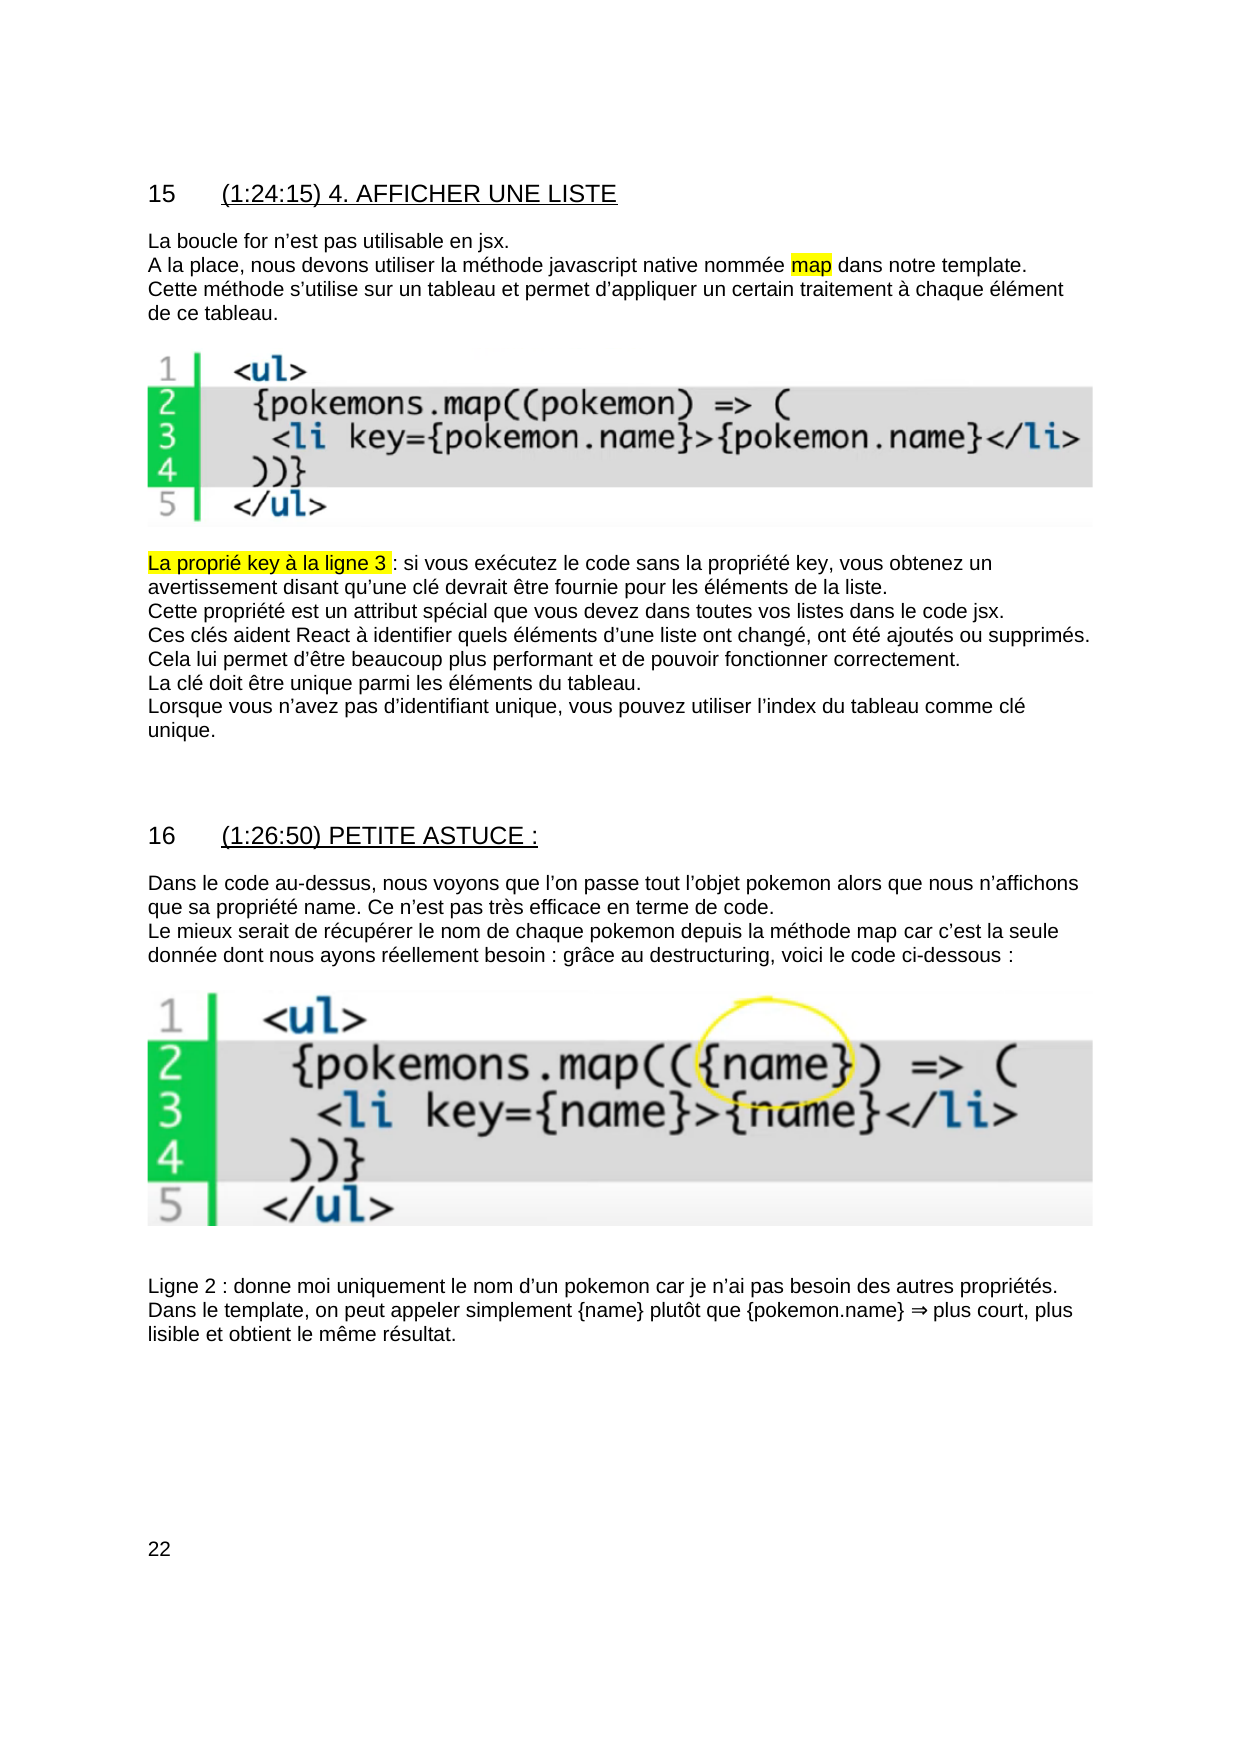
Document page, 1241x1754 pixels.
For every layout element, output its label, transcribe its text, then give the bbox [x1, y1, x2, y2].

text La clé doit être unique parmi les éléments du tableau. [148, 670, 1093, 694]
text Cette méthode s’utilise sur un tableau et permet d’appliquer un certain traitement à chaque élément de ce tableau. [148, 276, 1093, 324]
text Cela lui permet d’être beaucoup plus performant et de pouvoir fonctionner correctement. [148, 646, 1093, 670]
text A la place, nous devons utiliser la méthode javascript native nommée map dans notre template. [148, 252, 1093, 276]
text Lorsque vous n’avez pas d’identifiant unique, vous pouvez utiliser l’index du tableau comme clé unique. [148, 694, 1093, 742]
text Dans le template, on peut appeler simplement {name} plutôt que {pokemon.name} ⇒ plus court, plus lisible et obtient le même résultat. [148, 1298, 1093, 1346]
subtitle (1:26:50) Petite astuce : [148, 821, 1093, 850]
text Dans le code au-dessus, nous voyons que l’on passe tout l’objet pokemon alors que nous n’affichons que sa propriété name. Ce n’est pas très efficace en terme de code. [148, 871, 1093, 919]
text Le mieux serait de récupérer le nom de chaque pokemon depuis la méthode map car c’est la seule donnée dont nous ayons réellement besoin : grâce au destructuring, voici le code ci-dessous : [148, 919, 1093, 967]
subtitle (1:24:15) 4. Afficher une liste [148, 179, 1093, 208]
text La proprié key à la ligne 3 : si vous exécutez le code sans la propriété key, vous obtenez un avertissement disant qu’une clé devrait être fournie pour les éléments de la liste. [148, 551, 1093, 598]
text Ligne 2 : donne moi uniquement le nom d’un pokemon car je n’ai pas besoin des autres propriétés. [148, 1274, 1093, 1298]
picture [147, 990, 1093, 1226]
text Cette propriété est un attribut spécial que vous devez dans toutes vos listes dans le code jsx. [148, 598, 1093, 622]
text La boucle for n’est pas utilisable en jsx. [148, 228, 1093, 252]
picture [147, 348, 1093, 527]
text Ces clés aident React à identifier quels éléments d’une liste ont changé, ont été ajoutés ou supprimés. [148, 622, 1093, 646]
